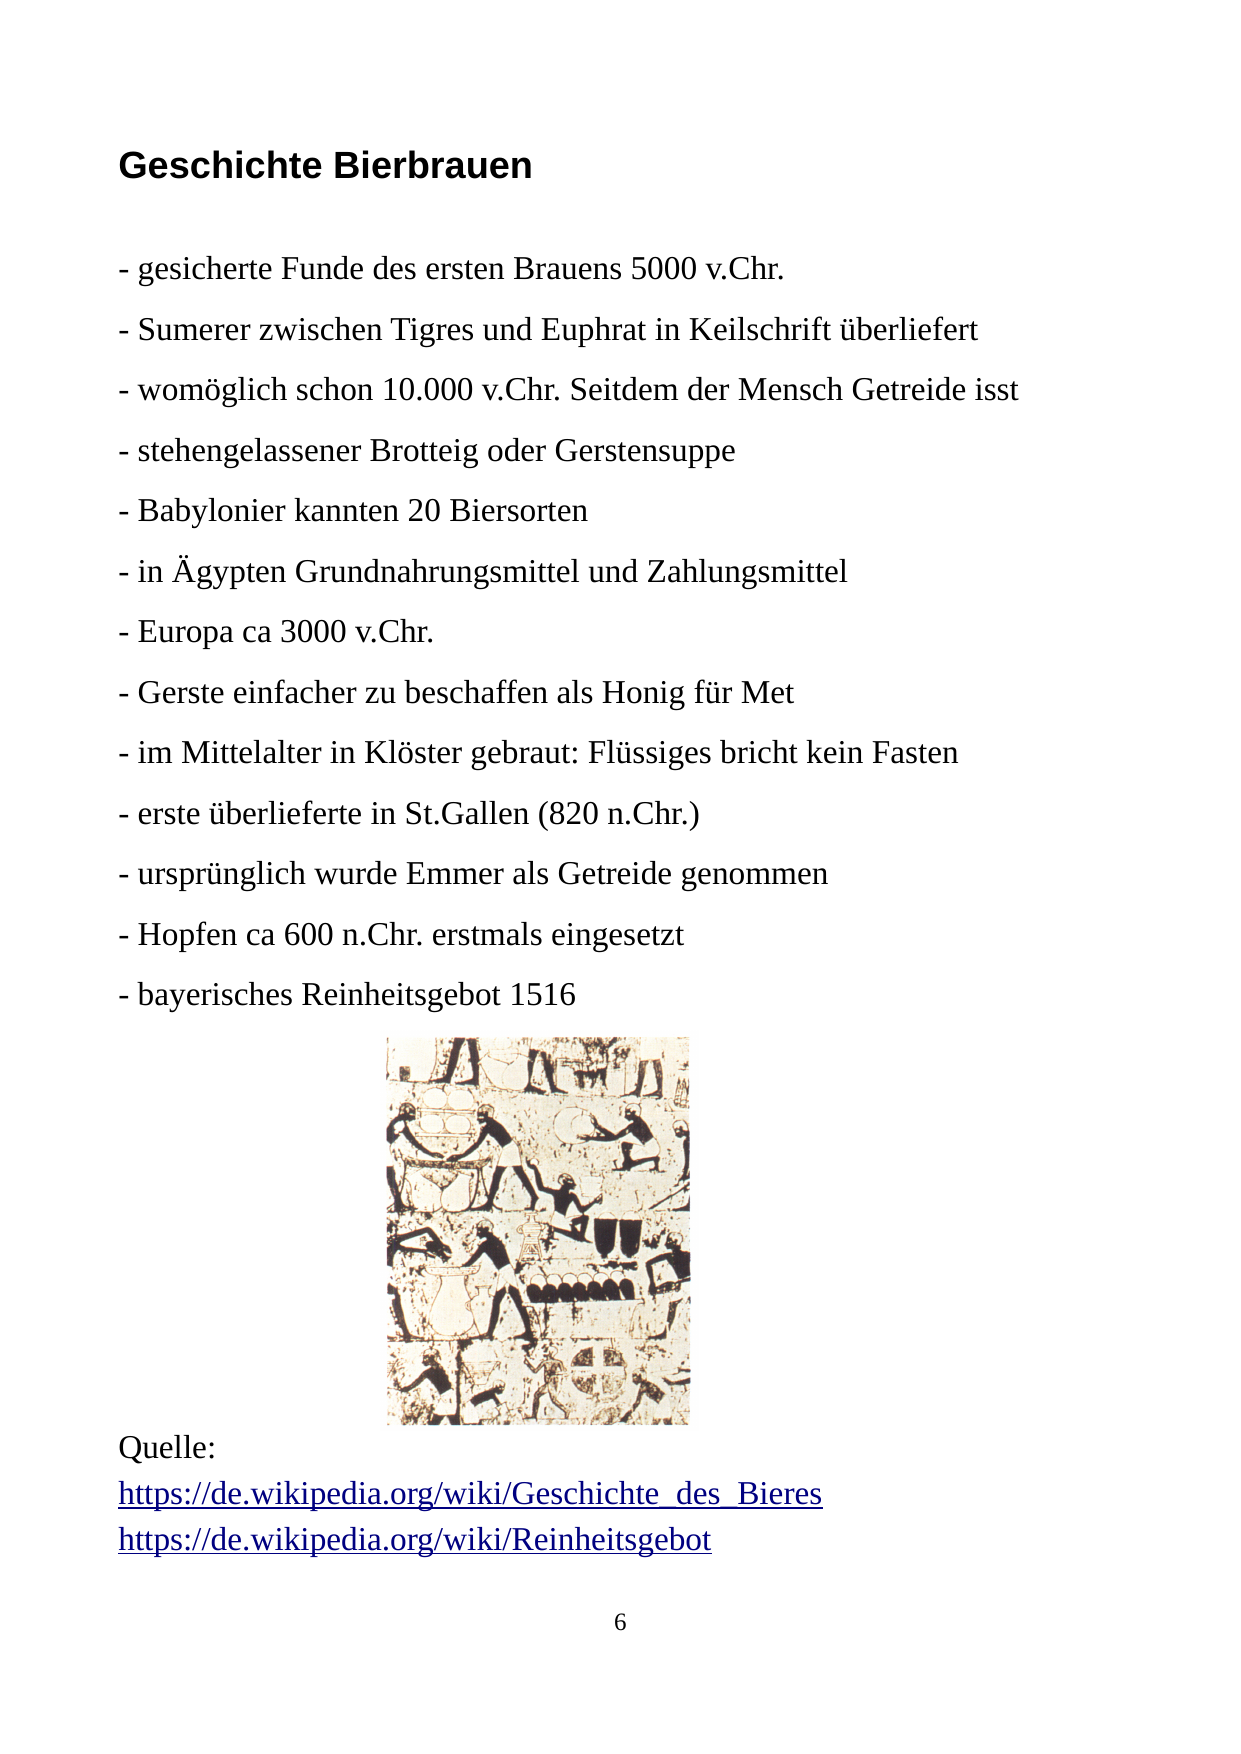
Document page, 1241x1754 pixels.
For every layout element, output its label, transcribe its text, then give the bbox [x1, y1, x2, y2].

subtitle Geschichte Bierbrauen [118, 143, 1122, 187]
text - Europa ca 3000 v.Chr. [118, 611, 1122, 650]
text - Babylonier kannten 20 Biersorten [118, 490, 1122, 529]
text - Gerste einfacher zu beschaffen als Honig für Met [118, 672, 1122, 710]
text - erste überlieferte in St.Gallen (820 n.Chr.) [118, 793, 1122, 831]
text - bayerisches Reinheitsgebot 1516 [118, 974, 1122, 1013]
text Quelle: https://de.wikipedia.org/wiki/Geschichte_des_Bieres https://de.wikipedia.org/wiki/Reinheitsgebot [118, 1428, 1122, 1558]
text - in Ägypten Grundnahrungsmittel und Zahlungsmittel [118, 551, 1122, 589]
text - stehengelassener Brotteig oder Gerstensuppe [118, 430, 1122, 468]
text - womöglich schon 10.000 v.Chr. Seitdem der Mensch Getreide isst [118, 369, 1122, 408]
text - im Mittelalter in Klöster gebraut: Flüssiges bricht kein Fasten [118, 732, 1122, 771]
picture [380, 1030, 699, 1431]
text - gesicherte Funde des ersten Brauens 5000 v.Chr. [118, 248, 1122, 287]
text - Sumerer zwischen Tigres und Euphrat in Keilschrift überliefert [118, 309, 1122, 347]
text - Hopfen ca 600 n.Chr. erstmals eingesetzt [118, 914, 1122, 952]
text - ursprünglich wurde Emmer als Getreide genommen [118, 853, 1122, 892]
